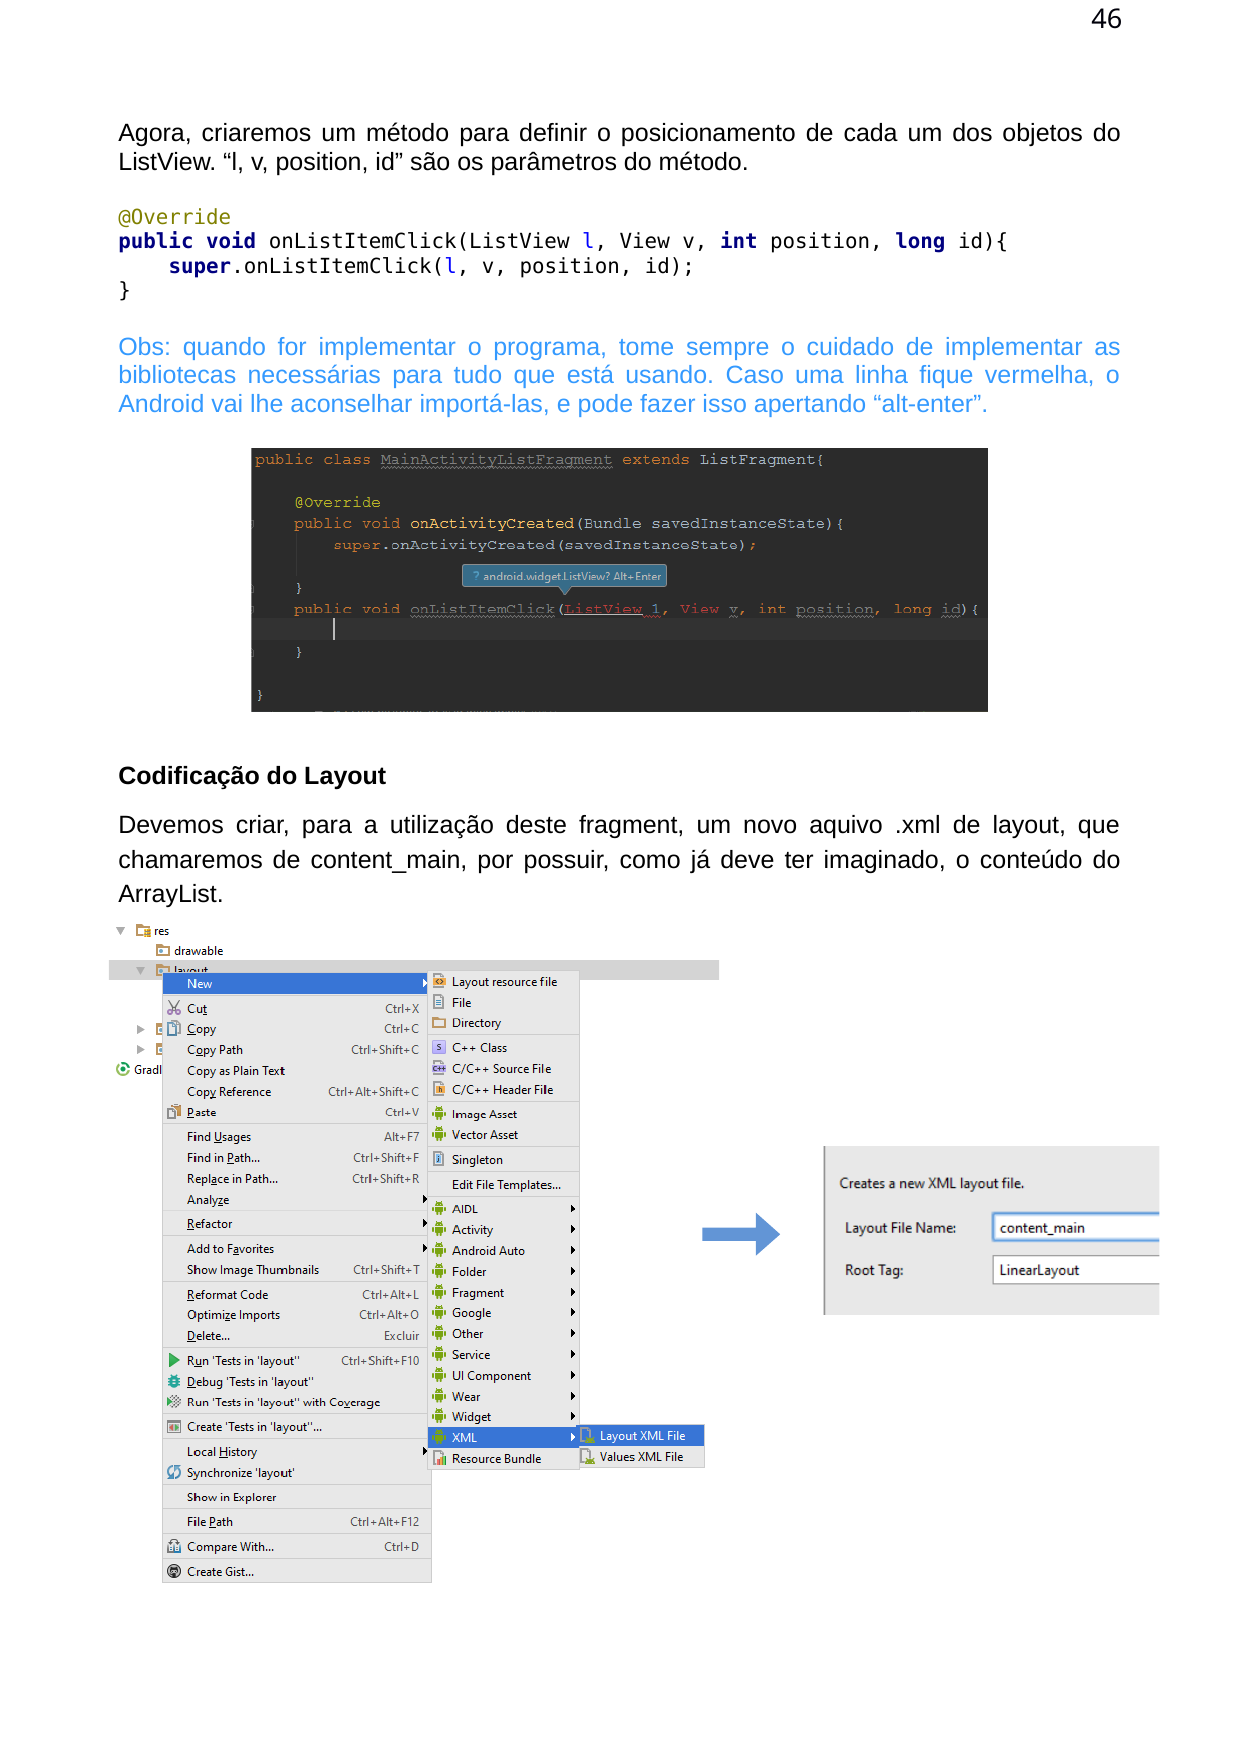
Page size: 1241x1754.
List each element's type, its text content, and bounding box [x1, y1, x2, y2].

text Codificação do Layout [118, 761, 1122, 790]
text Devemos criar, para a utilização deste fragment, um novo aquivo .xml de layout, que chamaremos de content_main, por possuir, como já deve ter imaginado, o conteúdo do ArrayList. [118, 810, 1122, 908]
text public void onListItemClick(ListView l, View v, int position, long id){ [118, 229, 1122, 254]
picture [251, 448, 989, 712]
text super.onListItemClick(l, v, position, id); [118, 254, 1122, 278]
text @Override [118, 205, 1122, 229]
text Agora, criaremos um método para definir o posicionamento de cada um dos objetos do ListView. “l, v, position, id” são os parâmetros do método. [118, 118, 1122, 176]
text } [118, 278, 1122, 302]
picture [823, 1146, 1160, 1315]
picture [108, 922, 720, 1595]
text Obs: quando for implementar o programa, tome sempre o cuidado de implementar as bibliotecas necessárias para tudo que está usando. Caso uma linha fique vermelha, o Android vai lhe aconselhar importá-las, e pode fazer isso apertando “alt-enter”. [118, 332, 1122, 418]
